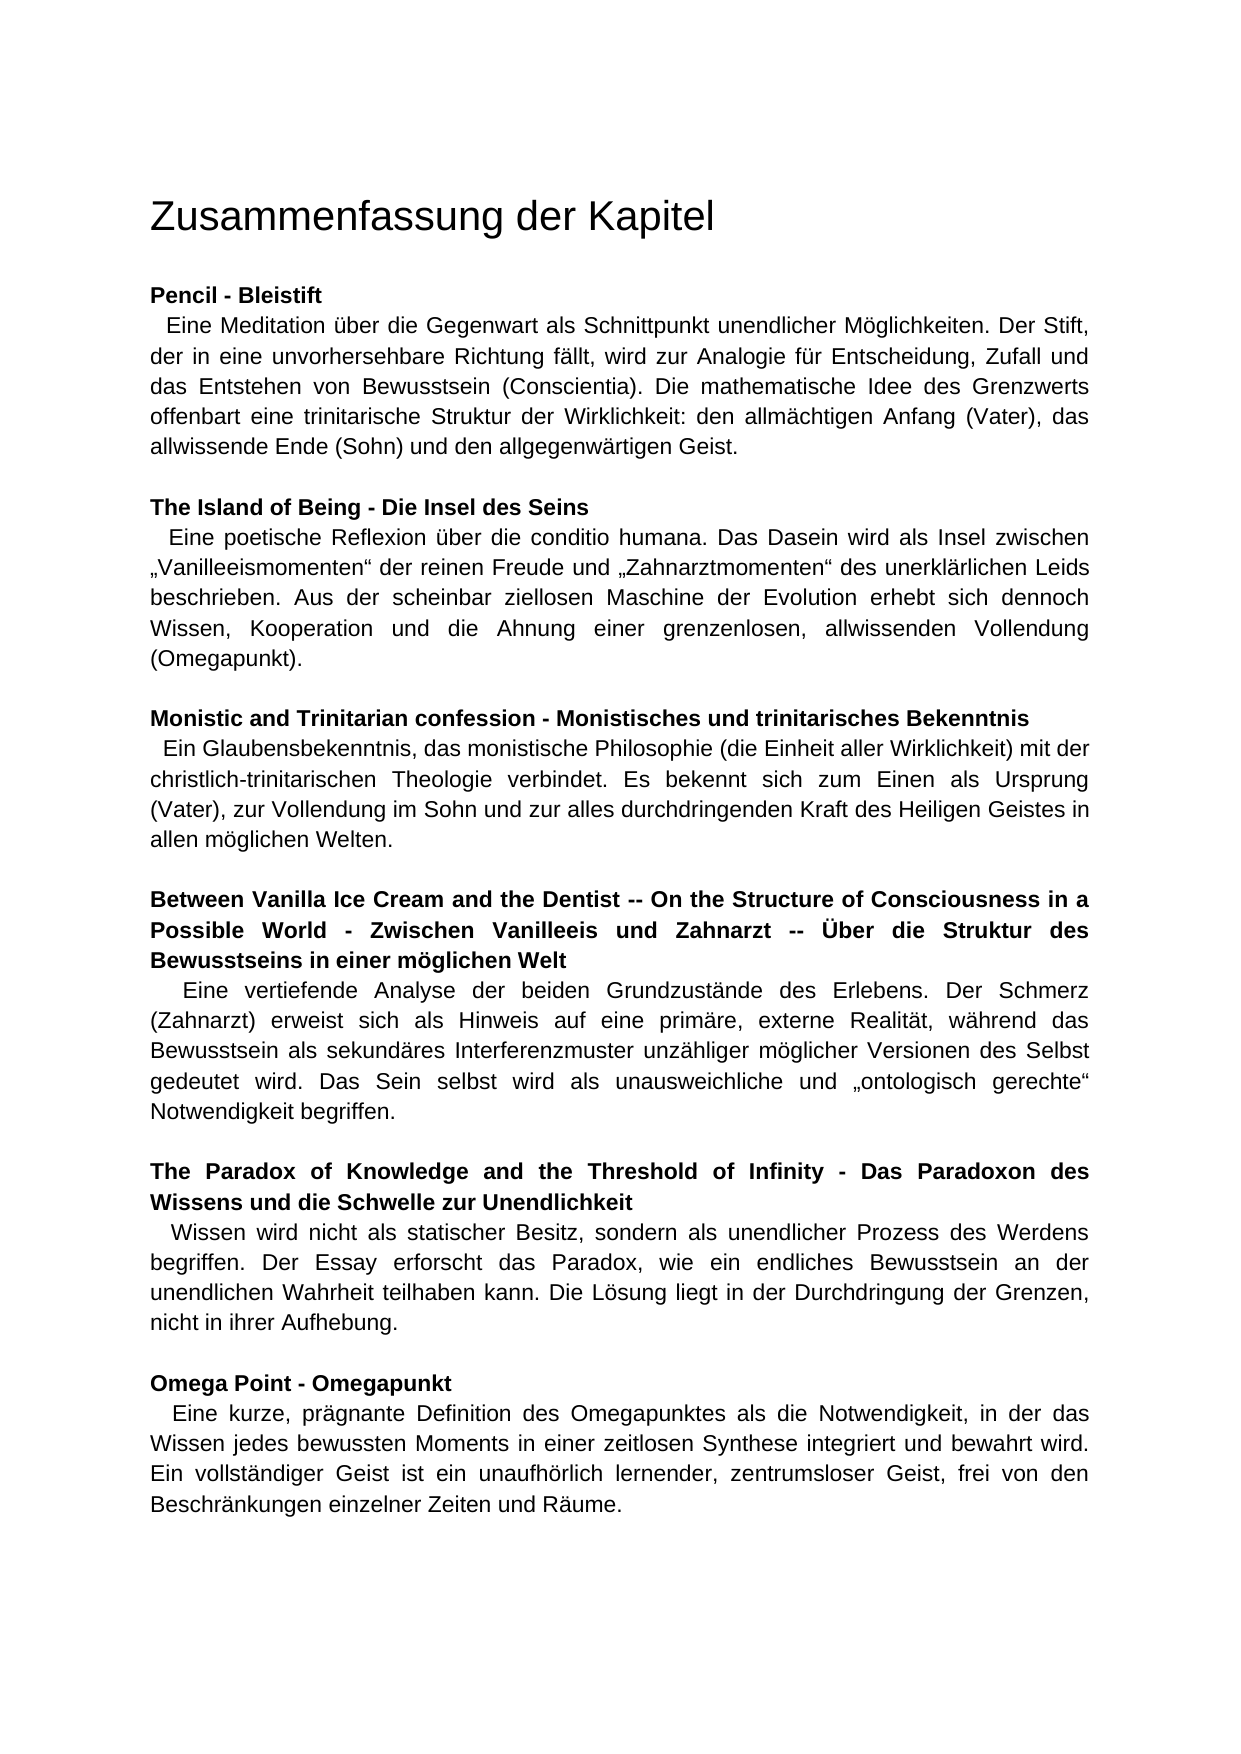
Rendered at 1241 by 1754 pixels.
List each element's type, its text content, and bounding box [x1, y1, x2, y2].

text Eine kurze, prägnante Definition des Omegapunktes als die Notwendigkeit, in der das Wissen jedes bewussten Moments in einer zeitlosen Synthese integriert und bewahrt wird. Ein vollständiger Geist ist ein unaufhörlich lernender, zentrumsloser Geist, frei von den Beschränkungen einzelner Zeiten und Räume. [150, 1400, 1090, 1517]
subtitle Zusammenfassung der Kapitel [150, 192, 1090, 239]
text Wissen wird nicht als statischer Besitz, sondern als unendlicher Prozess des Werdens begriffen. Der Essay erforscht das Paradox, wie ein endliches Bewusstsein an der unendlichen Wahrheit teilhaben kann. Die Lösung liegt in der Durchdringung der Grenzen, nicht in ihrer Aufhebung. [150, 1219, 1090, 1336]
text Eine poetische Reflexion über die conditio humana. Das Dasein wird als Insel zwischen „Vanilleeismomenten“ der reinen Freude und „Zahnarztmomenten“ des unerklärlichen Leids beschrieben. Aus der scheinbar ziellosen Maschine der Evolution erhebt sich dennoch Wissen, Kooperation und die Ahnung einer grenzenlosen, allwissenden Vollendung (Omegapunkt). [150, 524, 1090, 671]
text The Paradox of Knowledge and the Threshold of Infinity - Das Paradoxon des Wissens und die Schwelle zur Unendlichkeit [150, 1158, 1090, 1215]
text Omega Point - Omegapunkt [150, 1370, 1090, 1396]
text The Island of Being - Die Insel des Seins [150, 494, 1090, 520]
text Ein Glaubensbekenntnis, das monistische Philosophie (die Einheit aller Wirklichkeit) mit der christlich-trinitarischen Theologie verbindet. Es bekennt sich zum Einen als Ursprung (Vater), zur Vollendung im Sohn und zur alles durchdringenden Kraft des Heiligen Geistes in allen möglichen Welten. [150, 735, 1090, 852]
text Eine Meditation über die Gegenwart als Schnittpunkt unendlicher Möglichkeiten. Der Stift, der in eine unvorhersehbare Richtung fällt, wird zur Analogie für Entscheidung, Zufall und das Entstehen von Bewusstsein (Conscientia). Die mathematische Idee des Grenzwerts offenbart eine trinitarische Struktur der Wirklichkeit: den allmächtigen Anfang (Vater), das allwissende Ende (Sohn) und den allgegenwärtigen Geist. [150, 312, 1090, 460]
text Monistic and Trinitarian confession - Monistisches und trinitarisches Bekenntnis [150, 705, 1090, 732]
text Eine vertiefende Analyse der beiden Grundzustände des Erlebens. Der Schmerz (Zahnarzt) erweist sich als Hinweis auf eine primäre, externe Realität, während das Bewusstsein als sekundäres Interferenzmuster unzähliger möglicher Versionen des Selbst gedeutet wird. Das Sein selbst wird als unausweichliche und „ontologisch gerechte“ Notwendigkeit begriffen. [150, 977, 1090, 1124]
text Between Vanilla Ice Cream and the Dentist -- On the Structure of Consciousness in a Possible World - Zwischen Vanilleeis und Zahnarzt -- Über die Struktur des Bewusstseins in einer möglichen Welt [150, 886, 1090, 973]
text Pencil - Bleistift [150, 282, 1090, 309]
